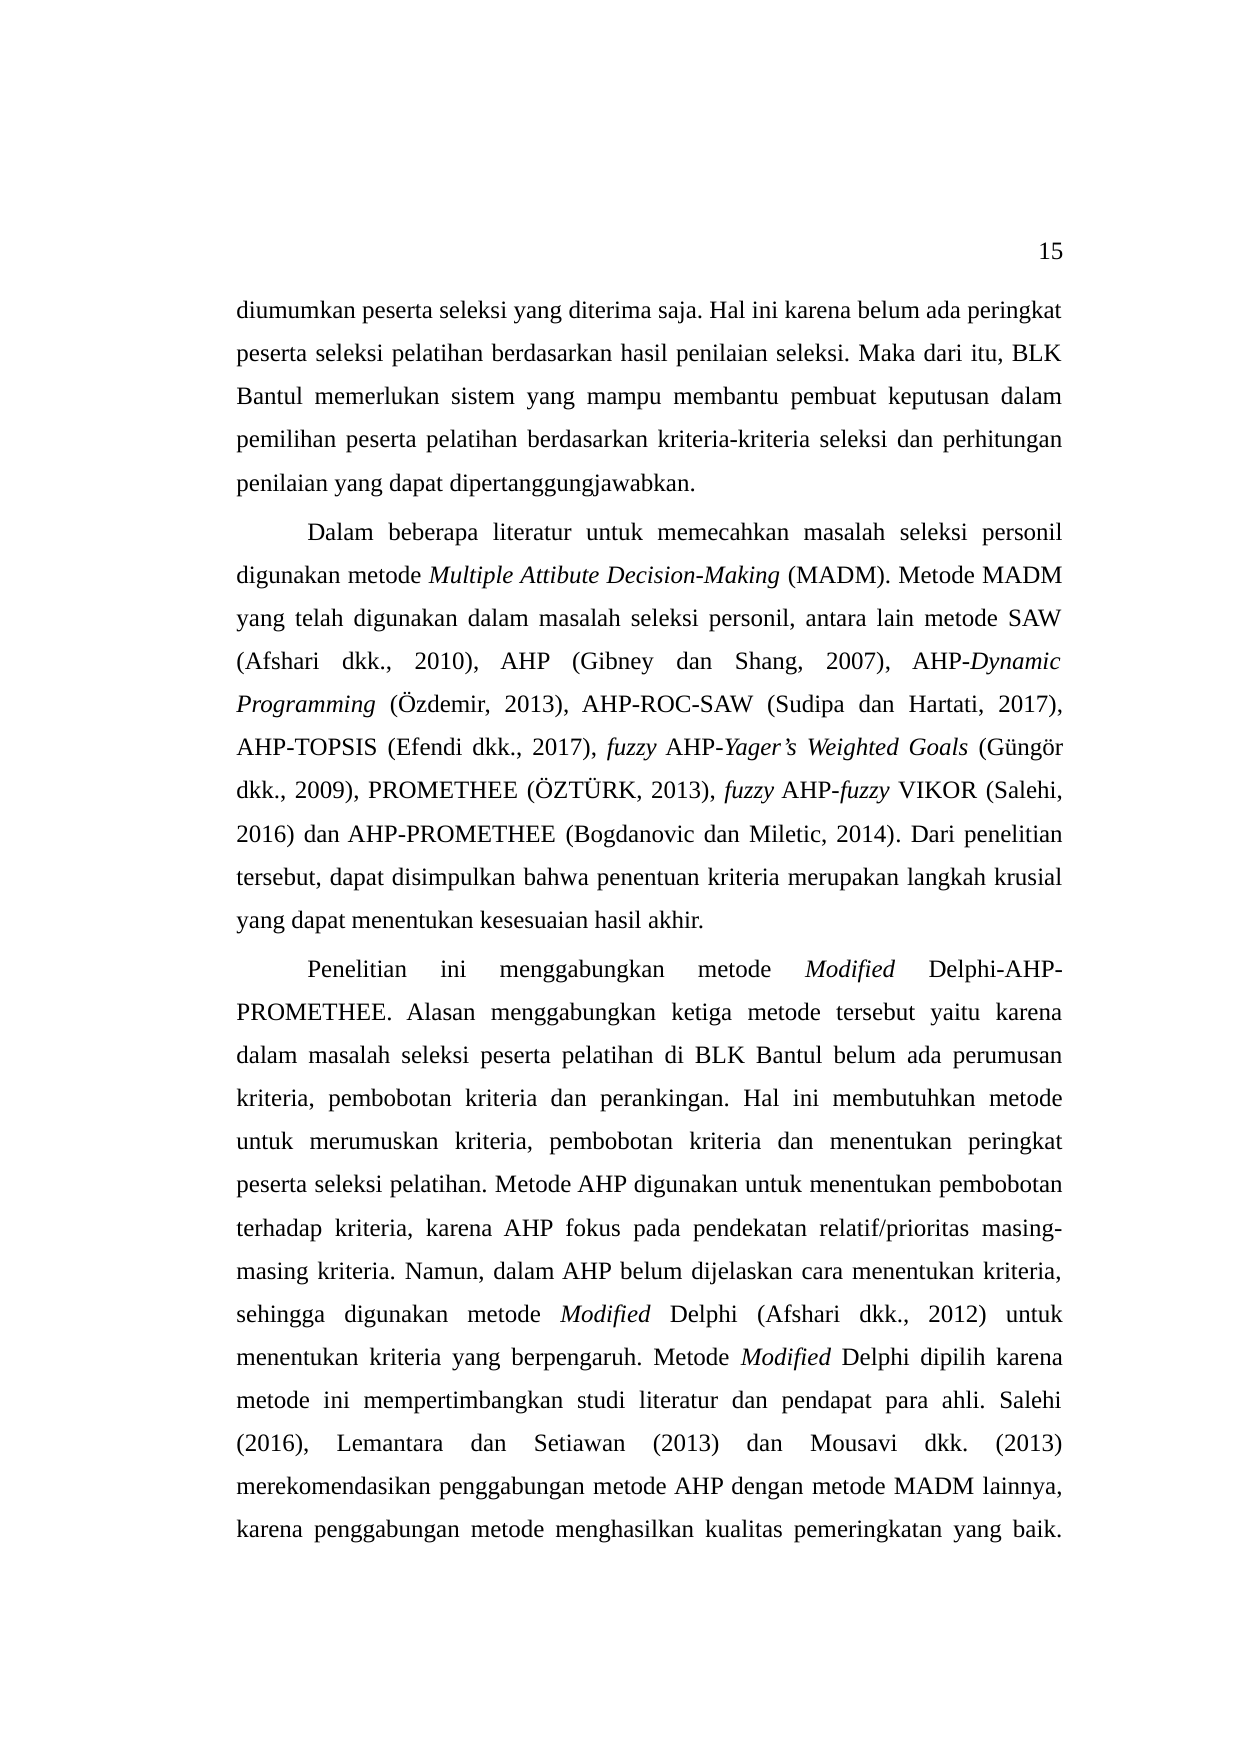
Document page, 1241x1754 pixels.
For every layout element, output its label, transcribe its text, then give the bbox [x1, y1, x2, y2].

text Penelitian ini menggabungkan metode Modified Delphi-AHP-PROMETHEE. Alasan menggabungkan ketiga metode tersebut yaitu karena dalam masalah seleksi peserta pelatihan di BLK Bantul belum ada perumusan kriteria, pembobotan kriteria dan perankingan. Hal ini membutuhkan metode untuk merumuskan kriteria, pembobotan kriteria dan menentukan peringkat peserta seleksi pelatihan. Metode AHP digunakan untuk menentukan pembobotan terhadap kriteria, karena AHP fokus pada pendekatan relatif/prioritas masing-masing kriteria. Namun, dalam AHP belum dijelaskan cara menentukan kriteria, sehingga digunakan metode Modified Delphi (Afshari dkk., 2012) untuk menentukan kriteria yang berpengaruh. Metode Modified Delphi dipilih karena metode ini mempertimbangkan studi literatur dan pendapat para ahli. Salehi (2016), Lemantara dan Setiawan (2013) dan Mousavi dkk. (2013) merekomendasikan penggabungan metode AHP dengan metode MADM lainnya, karena penggabungan metode menghasilkan kualitas pemeringkatan yang baik. [236, 954, 1063, 1543]
text Dalam beberapa literatur untuk memecahkan masalah seleksi personil digunakan metode Multiple Attibute Decision-Making (MADM). Metode MADM yang telah digunakan dalam masalah seleksi personil, antara lain metode SAW (Afshari dkk., 2010), AHP (Gibney dan Shang, 2007), AHP-Dynamic Programming (Özdemir, 2013), AHP-ROC-SAW (Sudipa dan Hartati, 2017), AHP-TOPSIS (Efendi dkk., 2017), fuzzy AHP-Yager’s Weighted Goals (Güngör dkk., 2009), PROMETHEE (ÖZTÜRK, 2013), fuzzy AHP-fuzzy VIKOR (Salehi, 2016) dan AHP-PROMETHEE (Bogdanovic dan Miletic, 2014). Dari penelitian tersebut, dapat disimpulkan bahwa penentuan kriteria merupakan langkah krusial yang dapat menentukan kesesuaian hasil akhir. [236, 517, 1063, 934]
text diumumkan peserta seleksi yang diterima saja. Hal ini karena belum ada peringkat peserta seleksi pelatihan berdasarkan hasil penilaian seleksi. Maka dari itu, BLK Bantul memerlukan sistem yang mampu membantu pembuat keputusan dalam pemilihan peserta pelatihan berdasarkan kriteria-kriteria seleksi dan perhitungan penilaian yang dapat dipertanggungjawabkan. [236, 295, 1063, 496]
